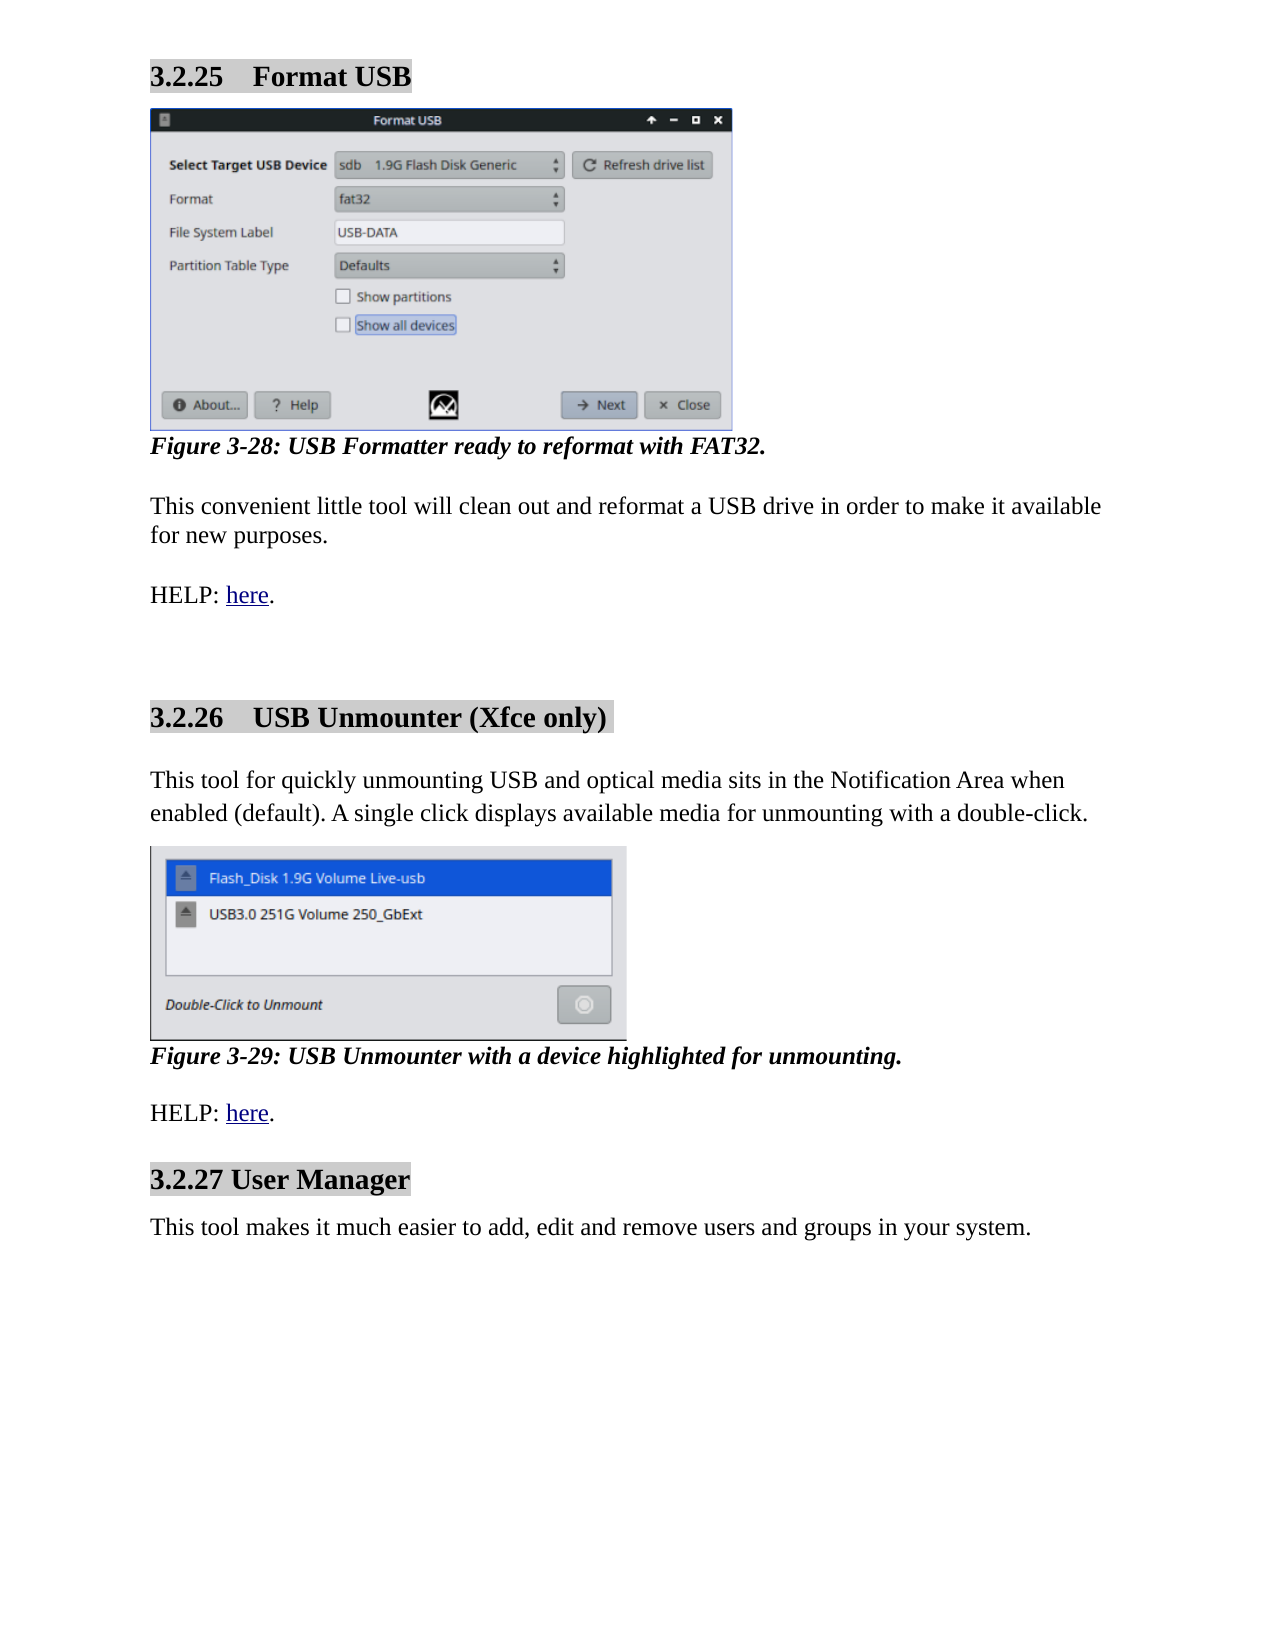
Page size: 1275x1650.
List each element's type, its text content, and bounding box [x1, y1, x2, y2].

subtitle 3.2.27 User Manager [411, 1162, 1125, 1196]
text Figure 3-28: USB Formatter ready to reformat with FAT32. [150, 124, 1125, 460]
subtitle 3.2.25 Format USB [412, 59, 1125, 93]
text This tool makes it much easier to add, edit and remove users and groups in your system. [150, 1212, 1125, 1240]
subtitle 3.2.26 USB Unmounter (Xfce only) [614, 700, 1125, 733]
picture [150, 846, 627, 1041]
text This tool for quickly unmounting USB and optical media sits in the Notification Area when enabled (default). A single click displays available media for unmounting with a double-click. [150, 765, 1125, 827]
subtitle 3.2.25 Format USB [209, 59, 223, 93]
text HELP: here. [150, 580, 1125, 608]
text HELP: here. [150, 1098, 1125, 1127]
text This convenient little tool will clean out and reformat a USB drive in order to make it available for new purposes. [150, 491, 1125, 548]
picture [150, 108, 733, 431]
text Figure 3-29: USB Unmounter with a device highlighted for unmounting. [150, 859, 1125, 1070]
